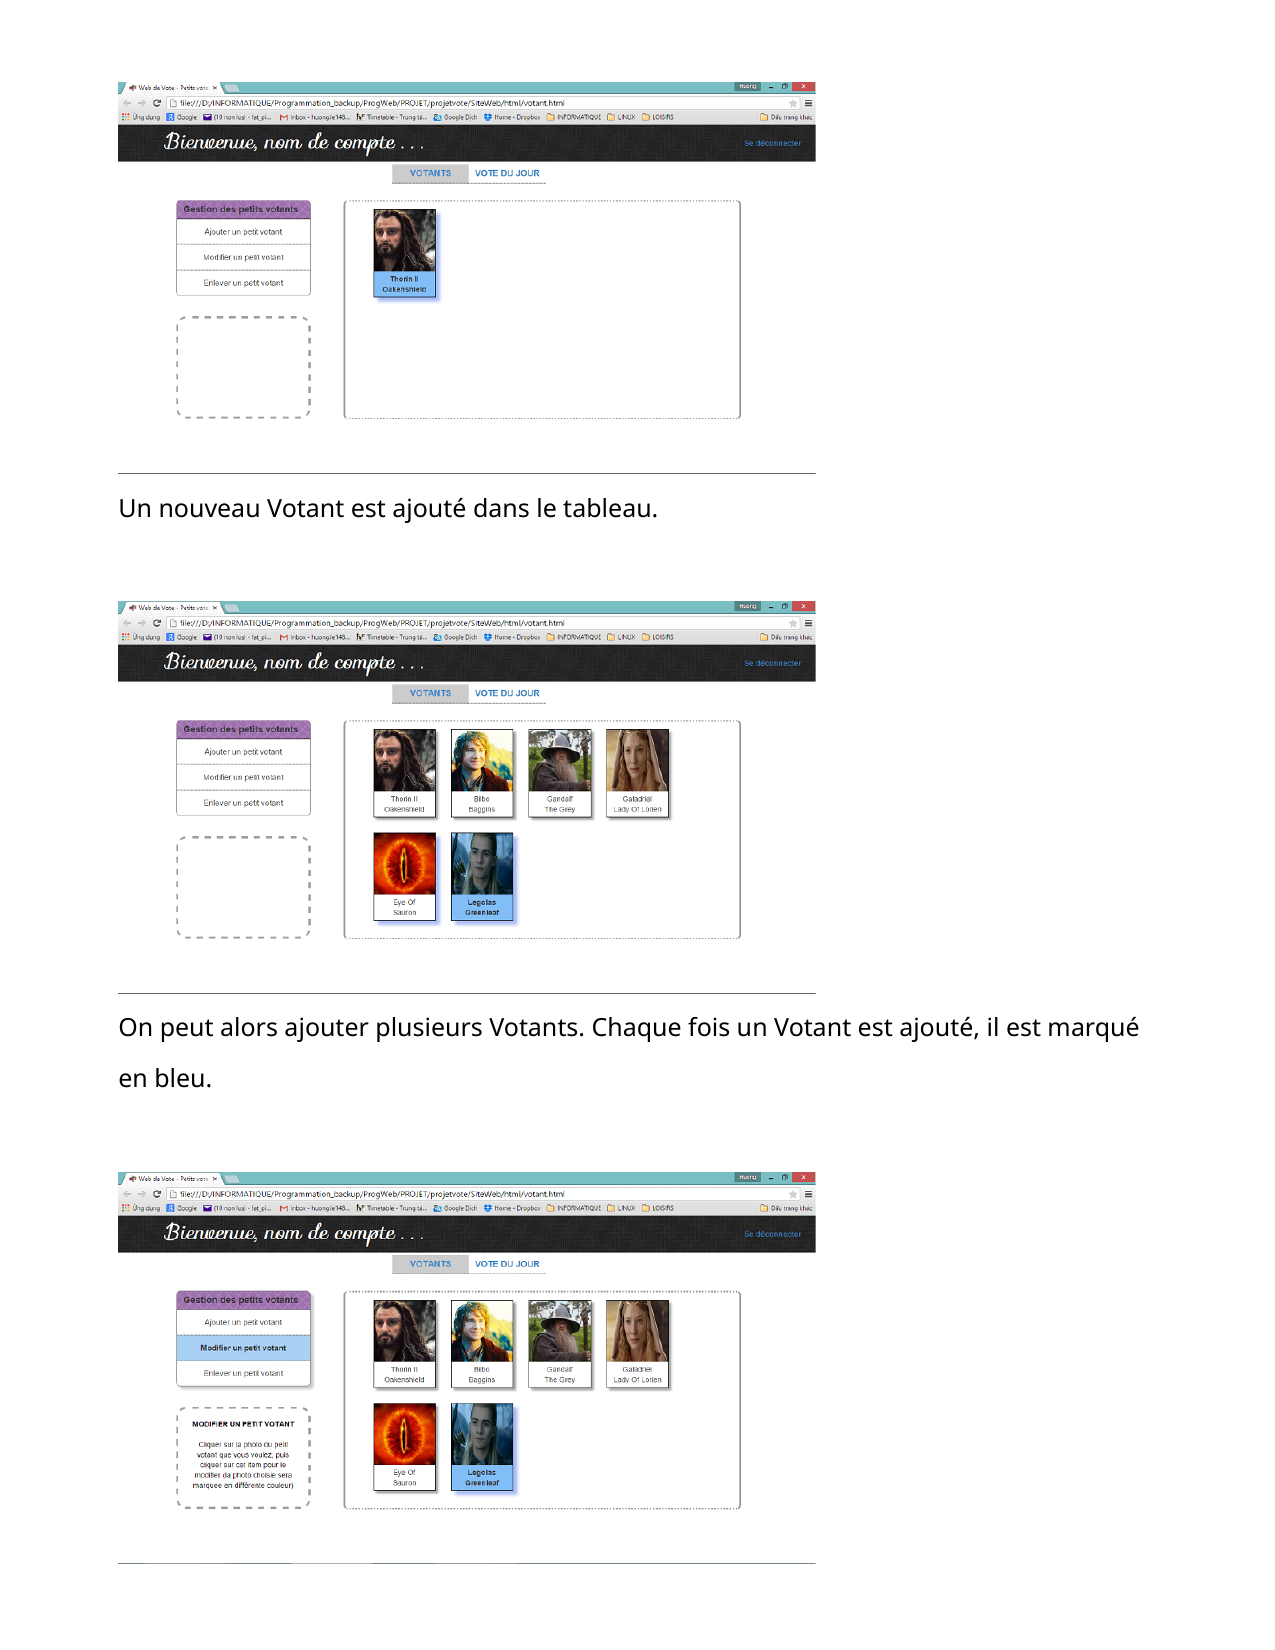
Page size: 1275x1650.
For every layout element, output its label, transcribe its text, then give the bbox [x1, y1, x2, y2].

text On peut alors ajouter plusieurs Votants. Chaque fois un Votant est ajouté, il est marqué en bleu. [118, 605, 1157, 1095]
text Un nouveau Votant est ajouté dans le tableau. [118, 82, 1157, 524]
picture [118, 1172, 816, 1564]
picture [118, 82, 816, 474]
picture [118, 601, 816, 994]
